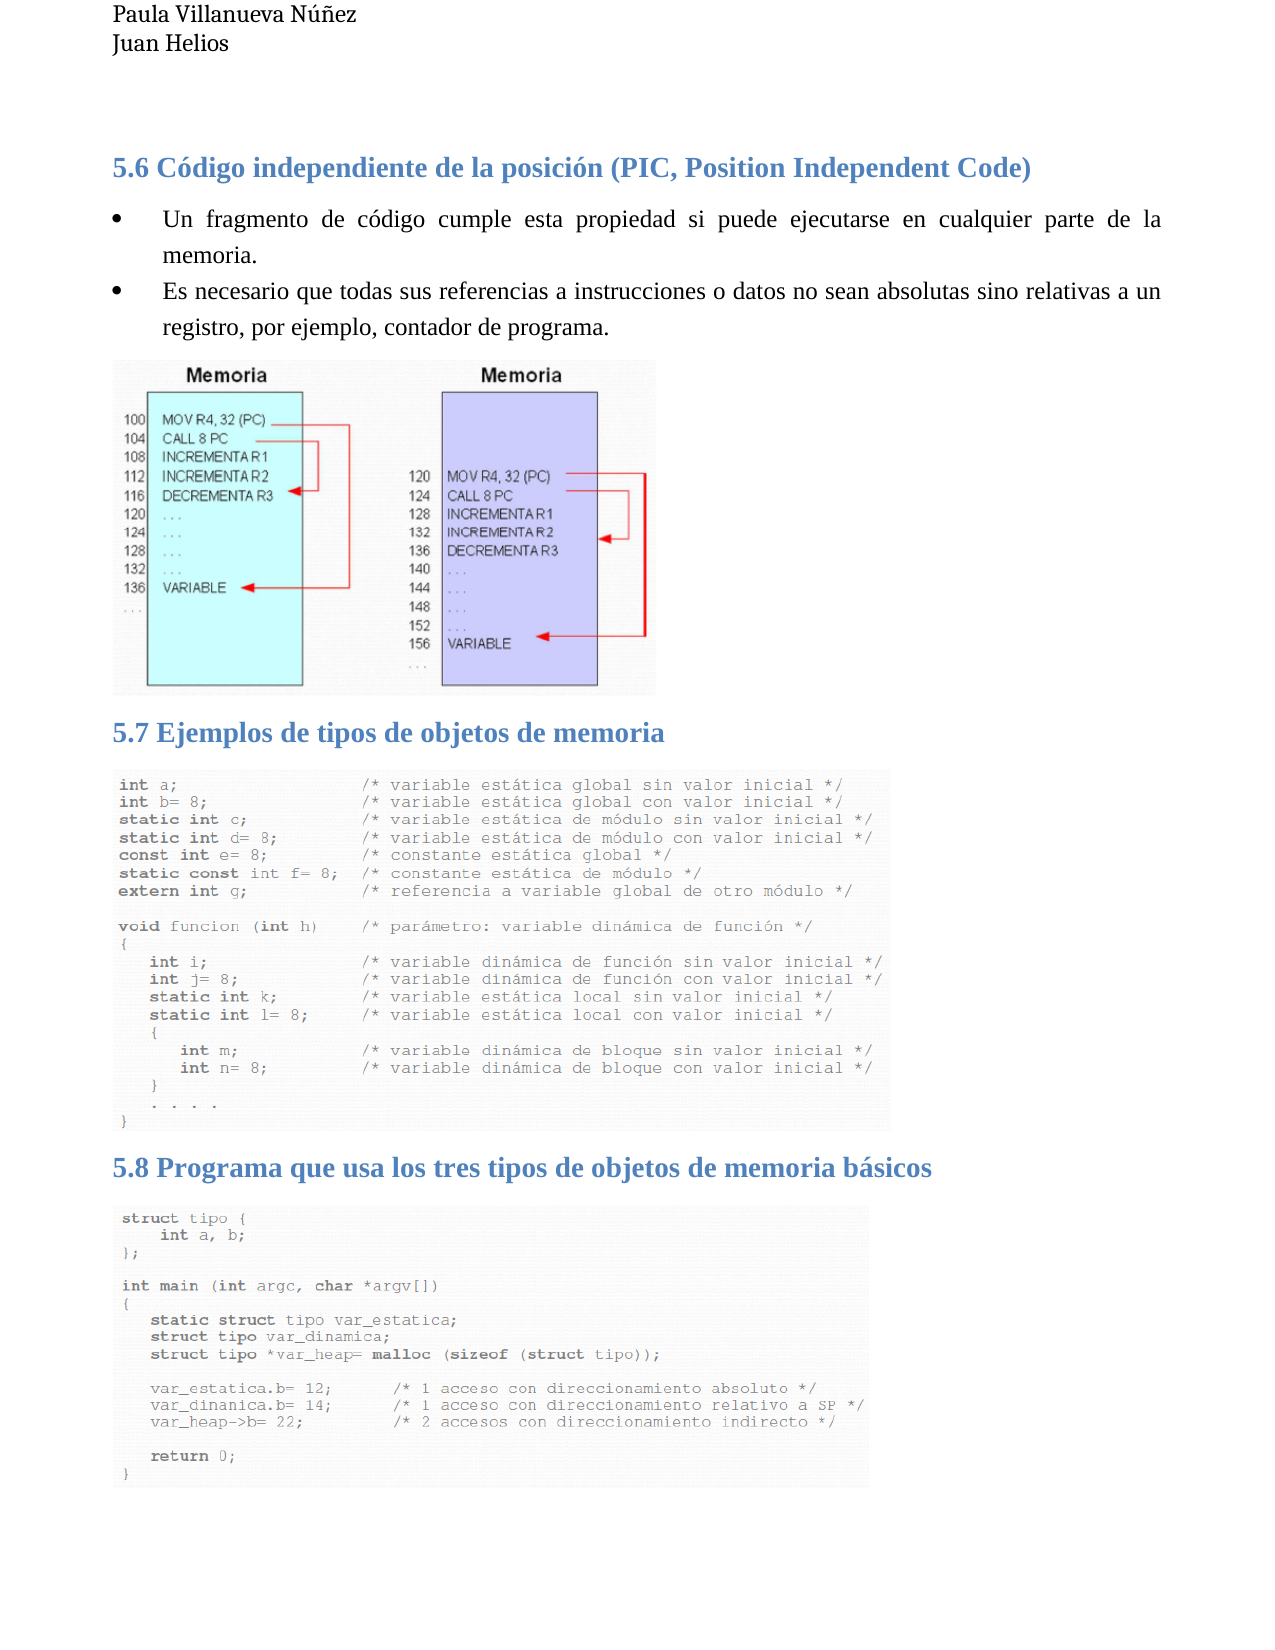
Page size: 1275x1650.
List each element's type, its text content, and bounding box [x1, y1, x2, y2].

list Es necesario que todas sus referencias a instrucciones o datos no sean absolutas sino relativas a un registro, por ejemplo, contador de programa. [112, 276, 1162, 341]
picture [112, 769, 891, 1131]
subtitle 5.6 Código independiente de la posición (PIC, Position Independent Code) [112, 150, 1162, 183]
picture [112, 360, 657, 696]
subtitle 5.7 Ejemplos de tipos de objetos de memoria [112, 715, 1162, 749]
subtitle 5.8 Programa que usa los tres tipos de objetos de memoria básicos [112, 1151, 1162, 1184]
picture [112, 1205, 870, 1488]
list Un fragmento de código cumple esta propiedad si puede ejecutarse en cualquier parte de la memoria. [112, 204, 1162, 269]
